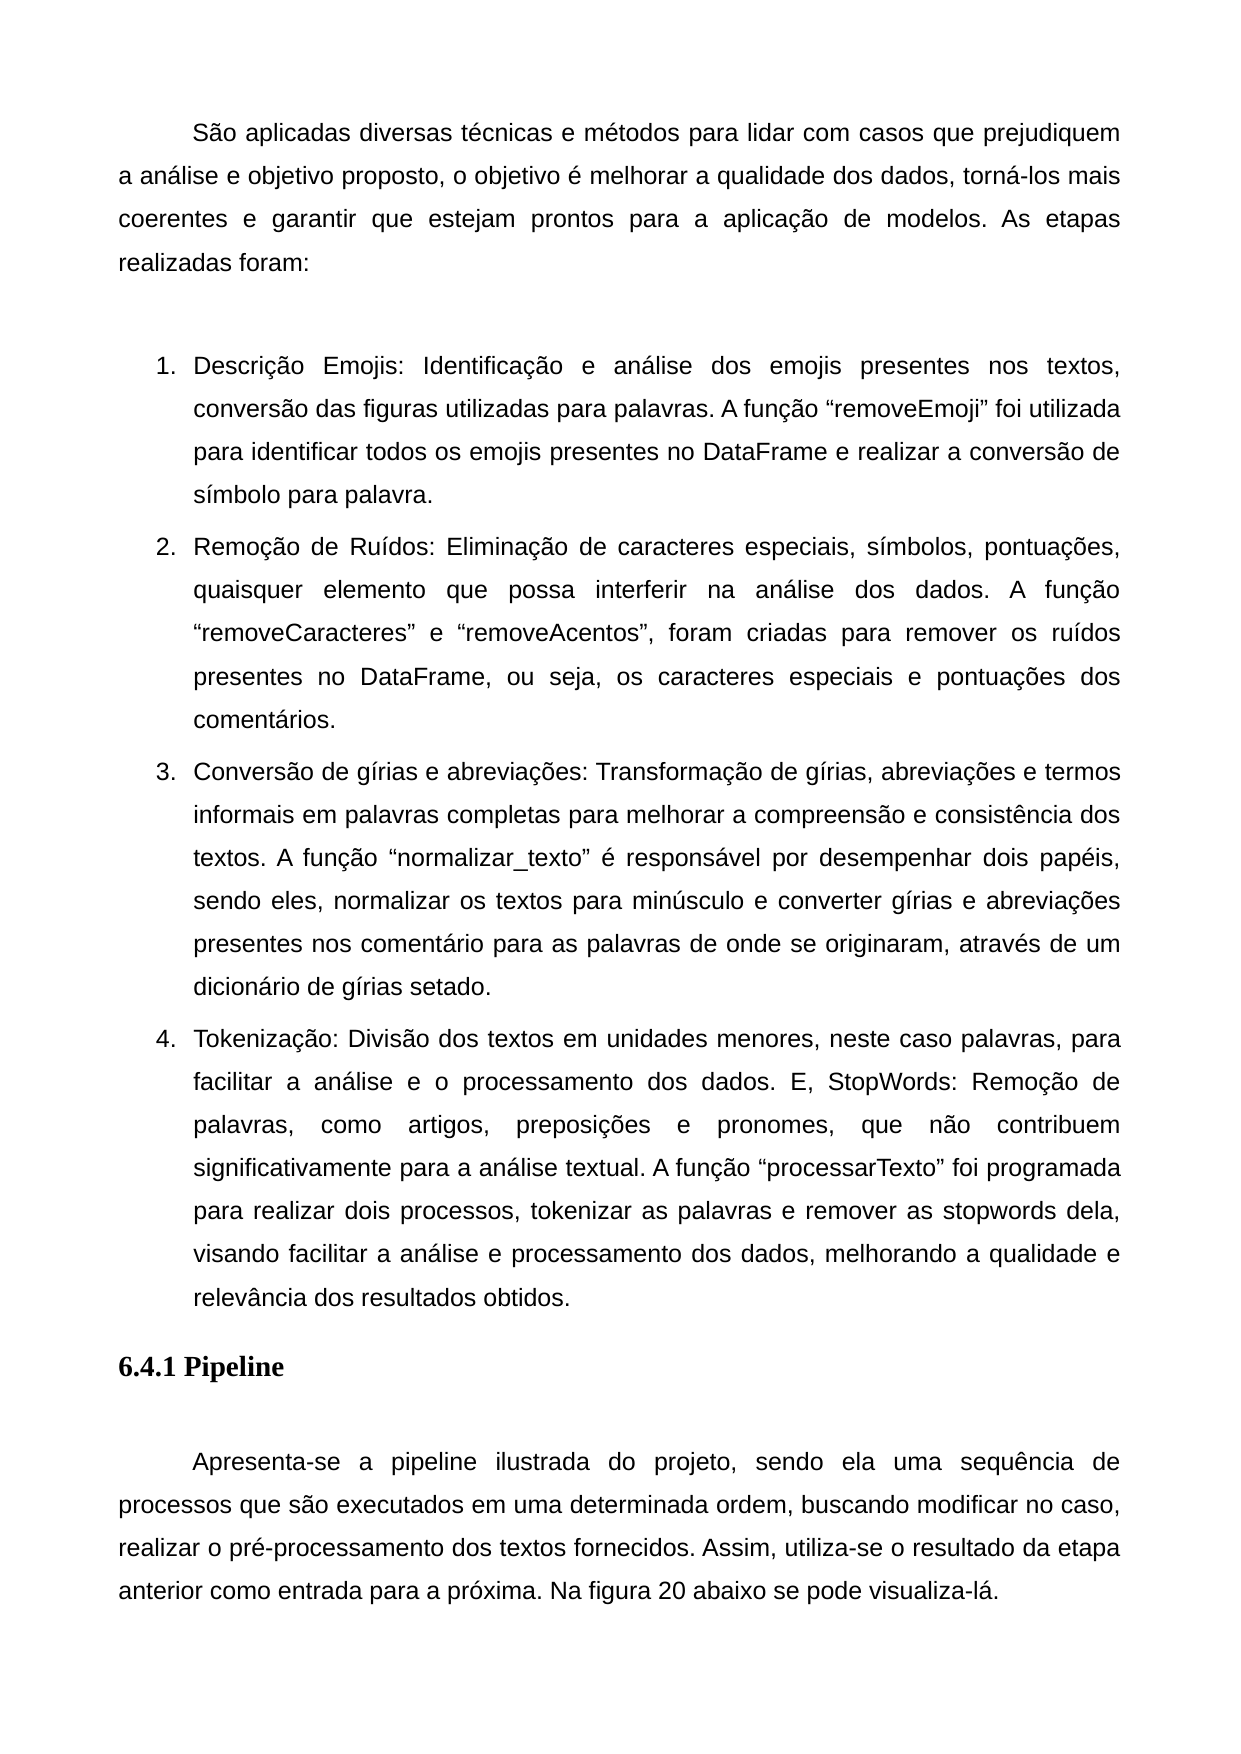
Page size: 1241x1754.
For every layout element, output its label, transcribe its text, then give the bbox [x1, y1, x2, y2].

subtitle 6.4.1 Pipeline [118, 1349, 1122, 1382]
list Conversão de gírias e abreviações: Transformação de gírias, abreviações e termos informais em palavras completas para melhorar a compreensão e consistência dos textos. A função “normalizar_texto” é responsável por desempenhar dois papéis, sendo eles, normalizar os textos para minúsculo e converter gírias e abreviações presentes nos comentário para as palavras de onde se originaram, através de um dicionário de gírias setado. [156, 756, 1122, 1001]
text Apresenta-se a pipeline ilustrada do projeto, sendo ela uma sequência de processos que são executados em uma determinada ordem, buscando modificar no caso, realizar o pré-processamento dos textos fornecidos. Assim, utiliza-se o resultado da etapa anterior como entrada para a próxima. Na figura 20 abaixo se pode visualiza-lá. [118, 1447, 1122, 1605]
text São aplicadas diversas técnicas e métodos para lidar com casos que prejudiquem a análise e objetivo proposto, o objetivo é melhorar a qualidade dos dados, torná-los mais coerentes e garantir que estejam prontos para a aplicação de modelos. As etapas realizadas foram: [118, 118, 1122, 276]
list Remoção de Ruídos: Eliminação de caracteres especiais, símbolos, pontuações, quaisquer elemento que possa interferir na análise dos dados. A função “removeCaracteres” e “removeAcentos”, foram criadas para remover os ruídos presentes no DataFrame, ou seja, os caracteres especiais e pontuações dos comentários. [156, 532, 1122, 733]
list Tokenização: Divisão dos textos em unidades menores, neste caso palavras, para facilitar a análise e o processamento dos dados. E, StopWords: Remoção de palavras, como artigos, preposições e pronomes, que não contribuem significativamente para a análise textual. A função “processarTexto” foi programada para realizar dois processos, tokenizar as palavras e remover as stopwords dela, visando facilitar a análise e processamento dos dados, melhorando a qualidade e relevância dos resultados obtidos. [156, 1024, 1122, 1311]
list Descrição Emojis: Identificação e análise dos emojis presentes nos textos, conversão das figuras utilizadas para palavras. A função “removeEmoji” foi utilizada para identificar todos os emojis presentes no DataFrame e realizar a conversão de símbolo para palavra. [156, 351, 1122, 509]
